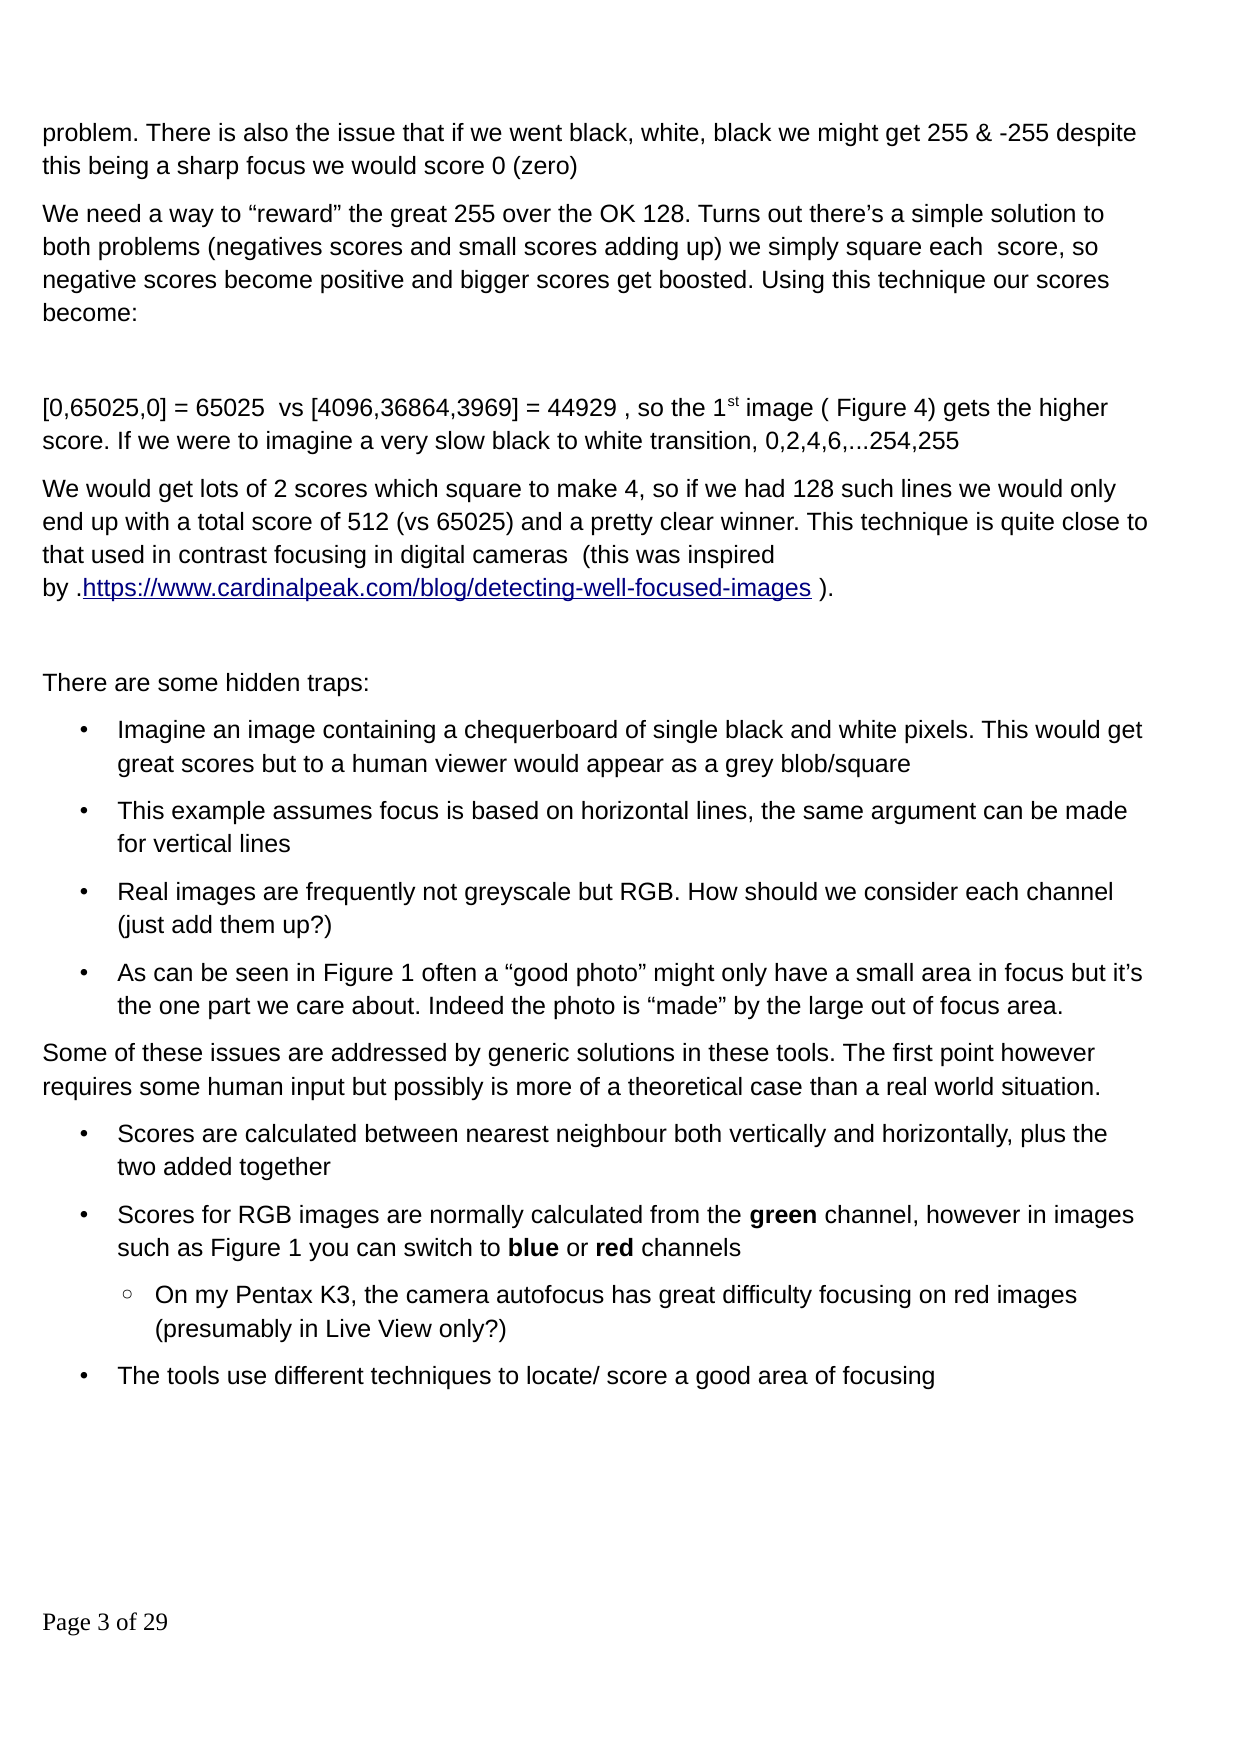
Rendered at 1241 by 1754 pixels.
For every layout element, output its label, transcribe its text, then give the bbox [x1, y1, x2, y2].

text We would get lots of 2 scores which square to make 4, so if we had 128 such lines we would only end up with a total score of 512 (vs 65025) and a pretty clear winner. This technique is quite close to that used in contrast focusing in digital cameras (this was inspired by .https://www.cardinalpeak.com/blog/detecting-well-focused-images ). [42, 474, 1152, 601]
list This example assumes focus is based on horizontal lines, the same argument can be made for vertical lines [79, 796, 1152, 858]
text We need a way to “reward” the great 255 over the OK 128. Turns out there’s a simple solution to both problems (negatives scores and small scores adding up) we simply square each score, so negative scores become positive and bigger scores get boosted. Using this technique our scores become: [42, 199, 1152, 327]
list Imagine an image containing a chequerboard of single black and white pixels. This would get great scores but to a human viewer would appear as a grey blob/square [79, 716, 1152, 777]
list As can be seen in Figure 1 often a “good photo” might only have a small area in focus but it’s the one part we care about. Indeed the photo is “made” by the large out of focus area. [79, 958, 1152, 1019]
list Real images are frequently not greyscale but RGB. How should we consider each channel (just add them up?) [79, 877, 1152, 939]
text problem. There is also the issue that if we went black, white, black we might get 255 & -255 despite this being a sharp focus we would score 0 (zero) [42, 118, 1152, 180]
text Some of these issues are addressed by generic solutions in these tools. The first point however requires some human input but possibly is more of a theoretical case than a real world situation. [42, 1038, 1152, 1100]
list On my Pentax K3, the camera autofocus has great difficulty focusing on red images (presumably in Live View only?) [117, 1281, 1152, 1342]
text [0,65025,0] = 65025 vs [4096,36864,3969] = 44929 , so the 1st image ( Figure 4) gets the higher score. If we were to imagine a very slow black to white transition, 0,2,4,6,...254,255 [42, 393, 1152, 455]
list Scores are calculated between nearest neighbour both vertically and horizontally, plus the two added together [79, 1119, 1152, 1181]
list Scores for RGB images are normally calculated from the green channel, however in images such as Figure 1 you can switch to blue or red channels [79, 1200, 1152, 1262]
list The tools use different techniques to locate/ score a good area of focusing [79, 1361, 1152, 1390]
text There are some hidden traps: [42, 668, 1152, 697]
